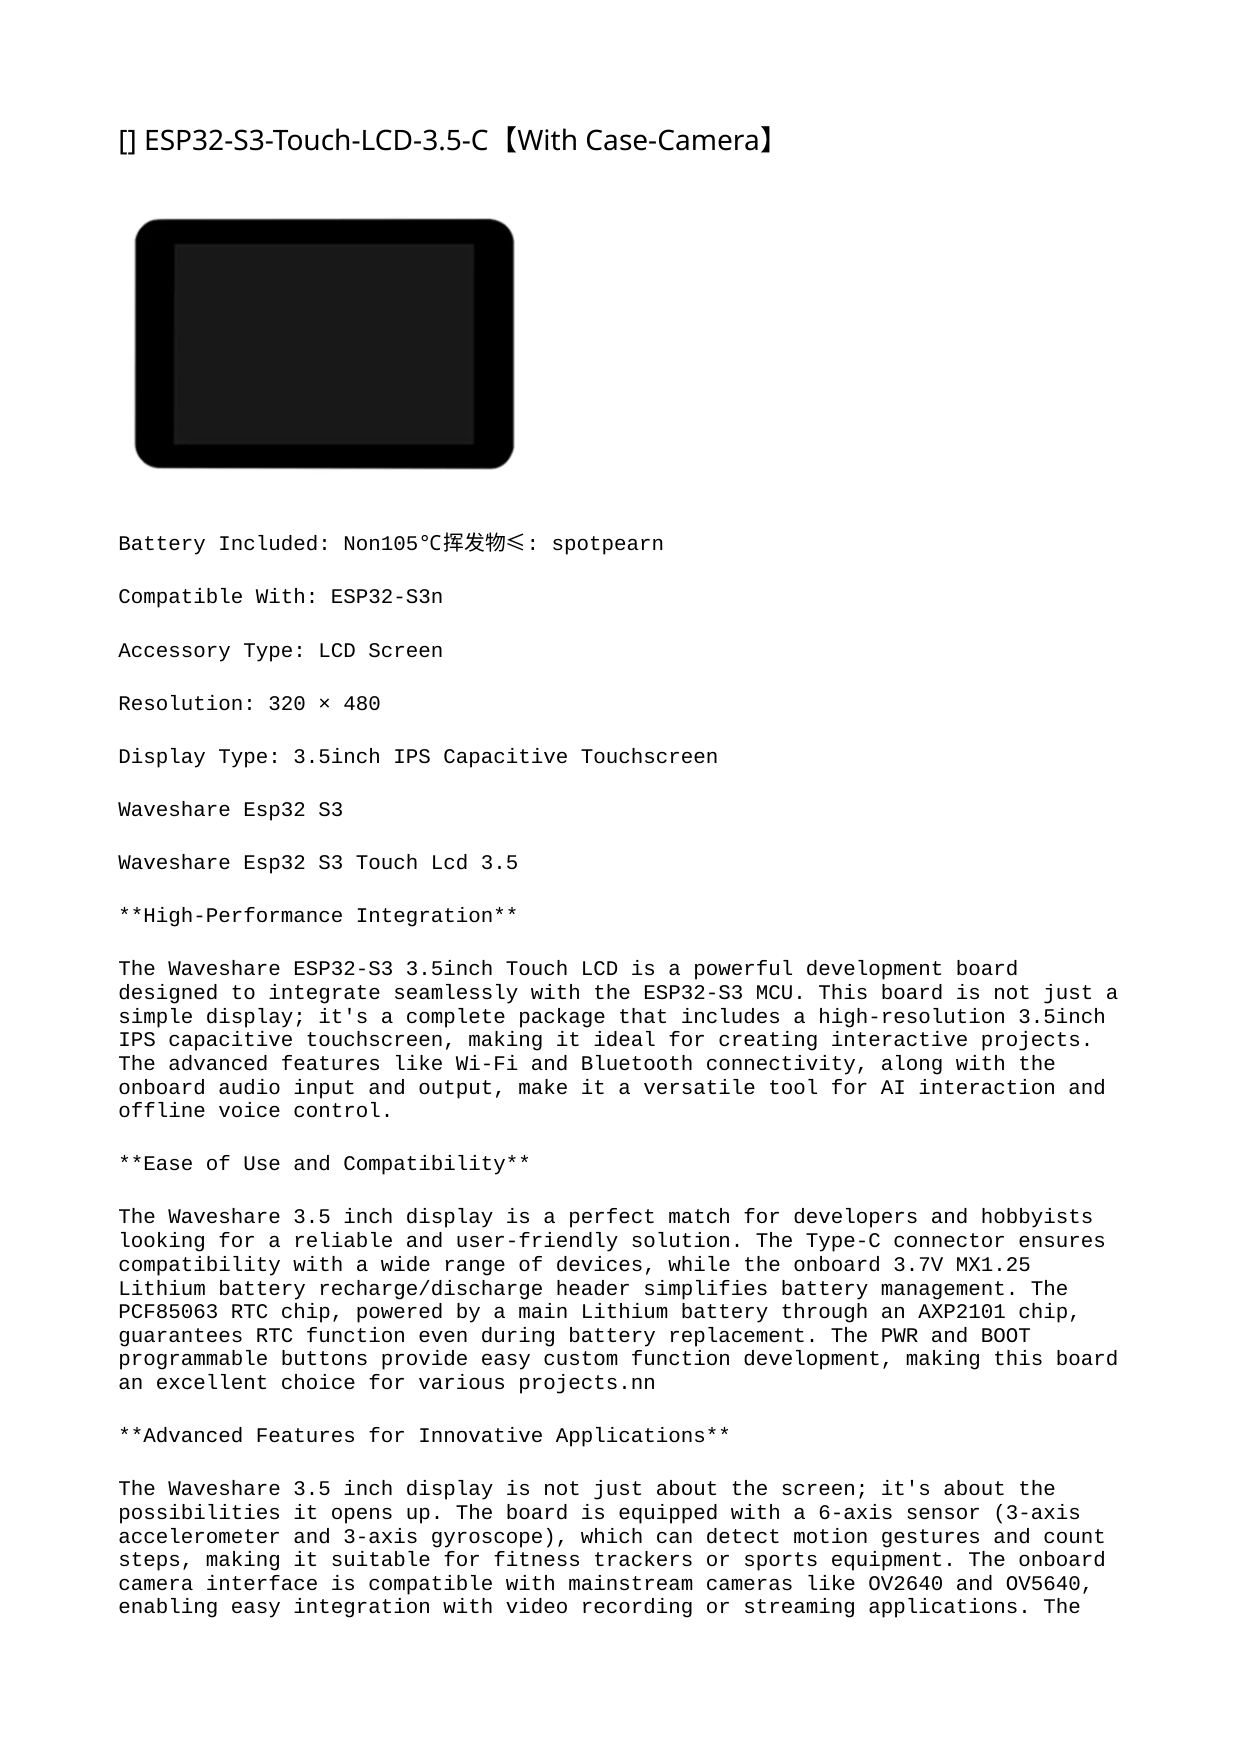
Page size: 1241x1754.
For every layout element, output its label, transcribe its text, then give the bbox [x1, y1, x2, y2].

text Compatible With: ESP32-S3n [118, 587, 1122, 610]
picture [118, 177, 1005, 510]
text Resolution: 320 × 480 [118, 693, 1122, 716]
text **High-Performance Integration** [118, 905, 1122, 929]
text **Ease of Use and Compatibility** [118, 1153, 1122, 1177]
text Waveshare Esp32 S3 Touch Lcd 3.5 [118, 852, 1122, 876]
text Display Type: 3.5inch IPS Capacitive Touchscreen [118, 746, 1122, 769]
text Battery Included: Non105℃挥发物≤: spotpearn [118, 527, 1122, 557]
text Accessory Type: LCD Screen [118, 640, 1122, 663]
text The Waveshare ESP32-S3 3.5inch Touch LCD is a powerful development board designed to integrate seamlessly with the ESP32-S3 MCU. This board is not just a simple display; it's a complete package that includes a high-resolution 3.5inch IPS capacitive touchscreen, making it ideal for creating interactive projects. The advanced features like Wi-Fi and Bluetooth connectivity, along with the onboard audio input and output, make it a versatile tool for AI interaction and offline voice control. [118, 958, 1122, 1124]
text The Waveshare 3.5 inch display is a perfect match for developers and hobbyists looking for a reliable and user-friendly solution. The Type-C connector ensures compatibility with a wide range of devices, while the onboard 3.7V MX1.25 Lithium battery recharge/discharge header simplifies battery management. The PCF85063 RTC chip, powered by a main Lithium battery through an AXP2101 chip, guarantees RTC function even during battery replacement. The PWR and BOOT programmable buttons provide easy custom function development, making this board an excellent choice for various projects.nn [118, 1207, 1122, 1396]
text **Advanced Features for Innovative Applications** [118, 1425, 1122, 1449]
text Waveshare Esp32 S3 [118, 799, 1122, 823]
text The Waveshare 3.5 inch display is not just about the screen; it's about the possibilities it opens up. The board is equipped with a 6-axis sensor (3-axis accelerometer and 3-axis gyroscope), which can detect motion gestures and count steps, making it suitable for fitness trackers or sports equipment. The onboard camera interface is compatible with mainstream cameras like OV2640 and OV5640, enabling easy integration with video recording or streaming applications. The [118, 1478, 1122, 1620]
text [] ESP32-S3-Touch-LCD-3.5-C【With Case-Camera】 [118, 118, 1122, 159]
